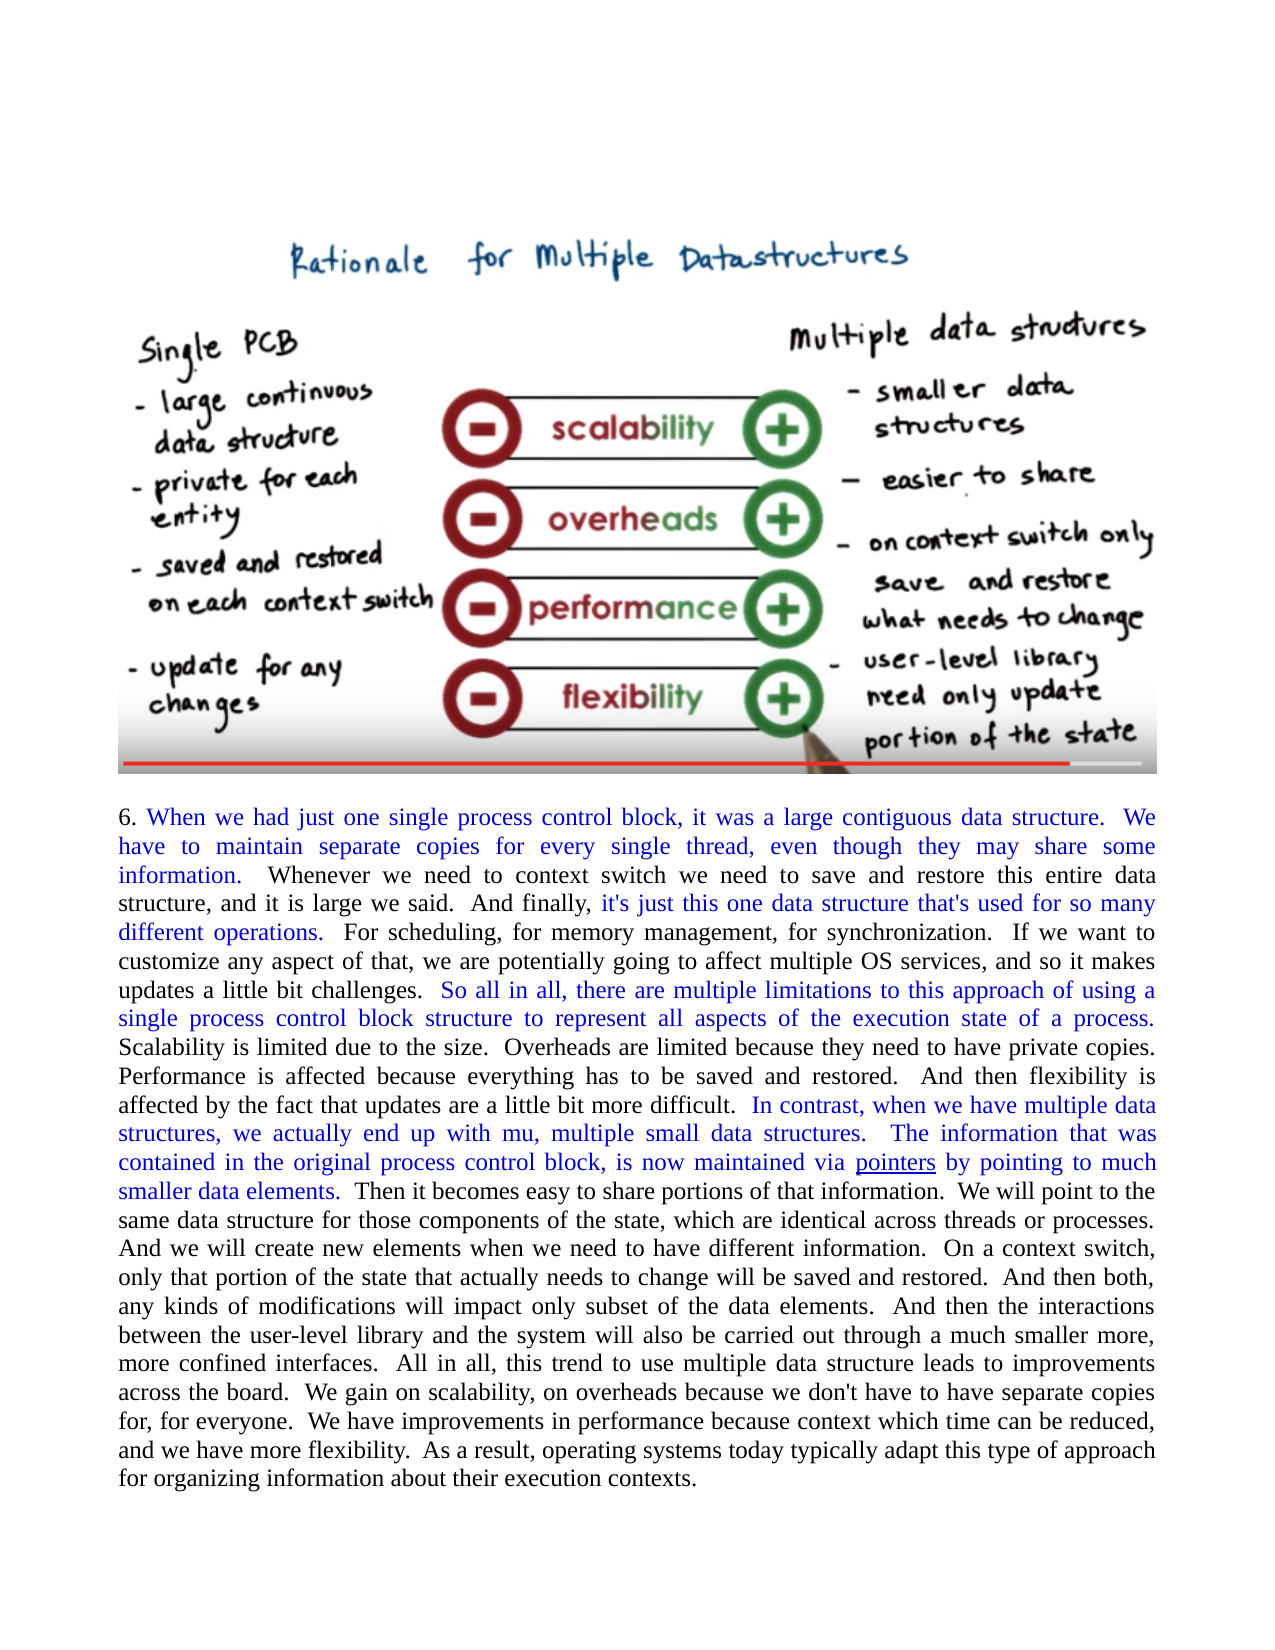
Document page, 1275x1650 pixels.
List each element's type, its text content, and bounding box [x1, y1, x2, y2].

picture [118, 233, 1157, 774]
text 6. When we had just one single process control block, it was a large contiguous data structure. We have to maintain separate copies for every single thread, even though they may share some information. Whenever we need to context switch we need to save and restore this entire data structure, and it is large we said. And finally, it's just this one data structure that's used for so many different operations. For scheduling, for memory management, for synchronization. If we want to customize any aspect of that, we are potentially going to affect multiple OS services, and so it makes updates a little bit challenges. So all in all, there are multiple limitations to this approach of using a single process control block structure to represent all aspects of the execution state of a process. Scalability is limited due to the size. Overheads are limited because they need to have private copies. Performance is affected because everything has to be saved and restored. And then flexibility is affected by the fact that updates are a little bit more difficult. In contrast, when we have multiple data structures, we actually end up with mu, multiple small data structures. The information that was contained in the original process control block, is now maintained via pointers by pointing to much smaller data elements. Then it becomes easy to share portions of that information. We will point to the same data structure for those components of the state, which are identical across threads or processes. And we will create new elements when we need to have different information. On a context switch, only that portion of the state that actually needs to change will be saved and restored. And then both, any kinds of modifications will impact only subset of the data elements. And then the interactions between the user-level library and the system will also be carried out through a much smaller more, more confined interfaces. All in all, this trend to use multiple data structure leads to improvements across the board. We gain on scalability, on overheads because we don't have to have separate copies for, for everyone. We have improvements in performance because context which time can be reduced, and we have more flexibility. As a result, operating systems today typically adapt this type of approach for organizing information about their execution contexts. [118, 802, 1157, 1492]
